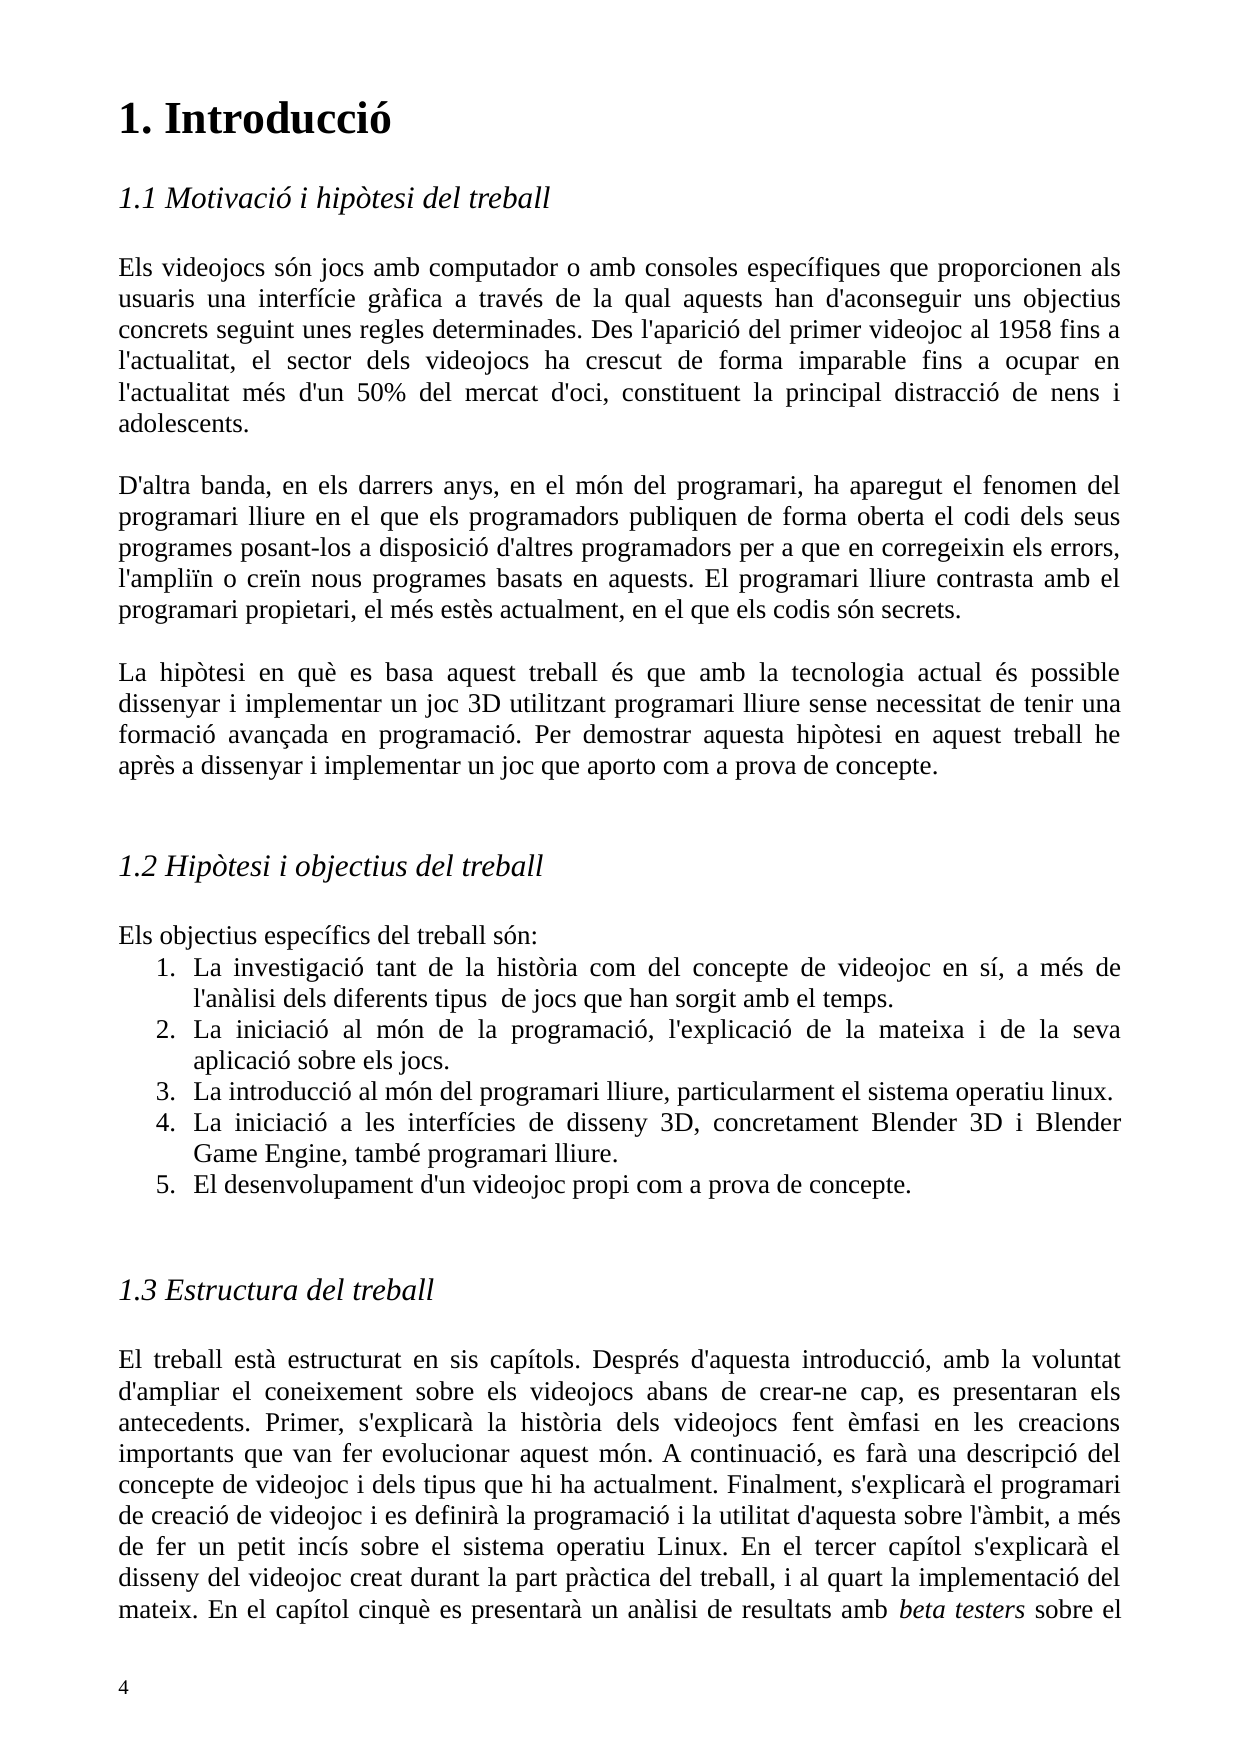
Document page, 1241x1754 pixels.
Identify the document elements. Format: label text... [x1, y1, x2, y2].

text La hipòtesi en què es basa aquest treball és que amb la tecnologia actual és possible dissenyar i implementar un joc 3D utilitzant programari lliure sense necessitat de tenir una formació avançada en programació. Per demostrar aquesta hipòtesi en aquest treball he après a dissenyar i implementar un joc que aporto com a prova de concepte. [118, 656, 1122, 781]
list La iniciació a les interfícies de disseny 3D, concretament Blender 3D i Blender Game Engine, també programari lliure. [156, 1106, 1122, 1169]
text 1.3 Estructura del treball [118, 1272, 1122, 1308]
text 1.2 Hipòtesi i objectius del treball [118, 848, 1122, 883]
list La introducció al món del programari lliure, particularment el sistema operatiu linux. [156, 1075, 1122, 1106]
text D'altra banda, en els darrers anys, en el món del programari, ha aparegut el fenomen del programari lliure en el que els programadors publiquen de forma oberta el codi dels seus programes posant-los a disposició d'altres programadors per a que en corregeixin els errors, l'ampliïn o creïn nous programes basats en aquests. El programari lliure contrasta amb el programari propietari, el més estès actualment, en el que els codis són secrets. [118, 469, 1122, 625]
text Els objectius específics del treball són: [118, 919, 1122, 951]
text 1. Introducció [118, 91, 1122, 143]
list El desenvolupament d'un videojoc propi com a prova de concepte. [156, 1169, 1122, 1200]
list La investigació tant de la història com del concepte de videojoc en sí, a més de l'anàlisi dels diferents tipus de jocs que han sorgit amb el temps. [156, 951, 1122, 1013]
text Els videojocs són jocs amb computador o amb consoles específiques que proporcionen als usuaris una interfície gràfica a través de la qual aquests han d'aconseguir uns objectius concrets seguint unes regles determinades. Des l'aparició del primer videojoc al 1958 fins a l'actualitat, el sector dels videojocs ha crescut de forma imparable fins a ocupar en l'actualitat més d'un 50% del mercat d'oci, constituent la principal distracció de nens i adolescents. [118, 251, 1122, 438]
text 1.1 Motivació i hipòtesi del treball [118, 179, 1122, 215]
list La iniciació al món de la programació, l'explicació de la mateixa i de la seva aplicació sobre els jocs. [156, 1013, 1122, 1075]
text El treball està estructurat en sis capítols. Després d'aquesta introducció, amb la voluntat d'ampliar el coneixement sobre els videojocs abans de crear-ne cap, es presentaran els antecedents. Primer, s'explicarà la història dels videojocs fent èmfasi en les creacions importants que van fer evolucionar aquest món. A continuació, es farà una descripció del concepte de videojoc i dels tipus que hi ha actualment. Finalment, s'explicarà el programari de creació de videojoc i es definirà la programació i la utilitat d'aquesta sobre l'àmbit, a més de fer un petit incís sobre el sistema operatiu Linux. En el tercer capítol s'explicarà el disseny del videojoc creat durant la part pràctica del treball, i al quart la implementació del mateix. En el capítol cinquè es presentarà un anàlisi de resultats amb beta testers sobre el [118, 1343, 1122, 1624]
